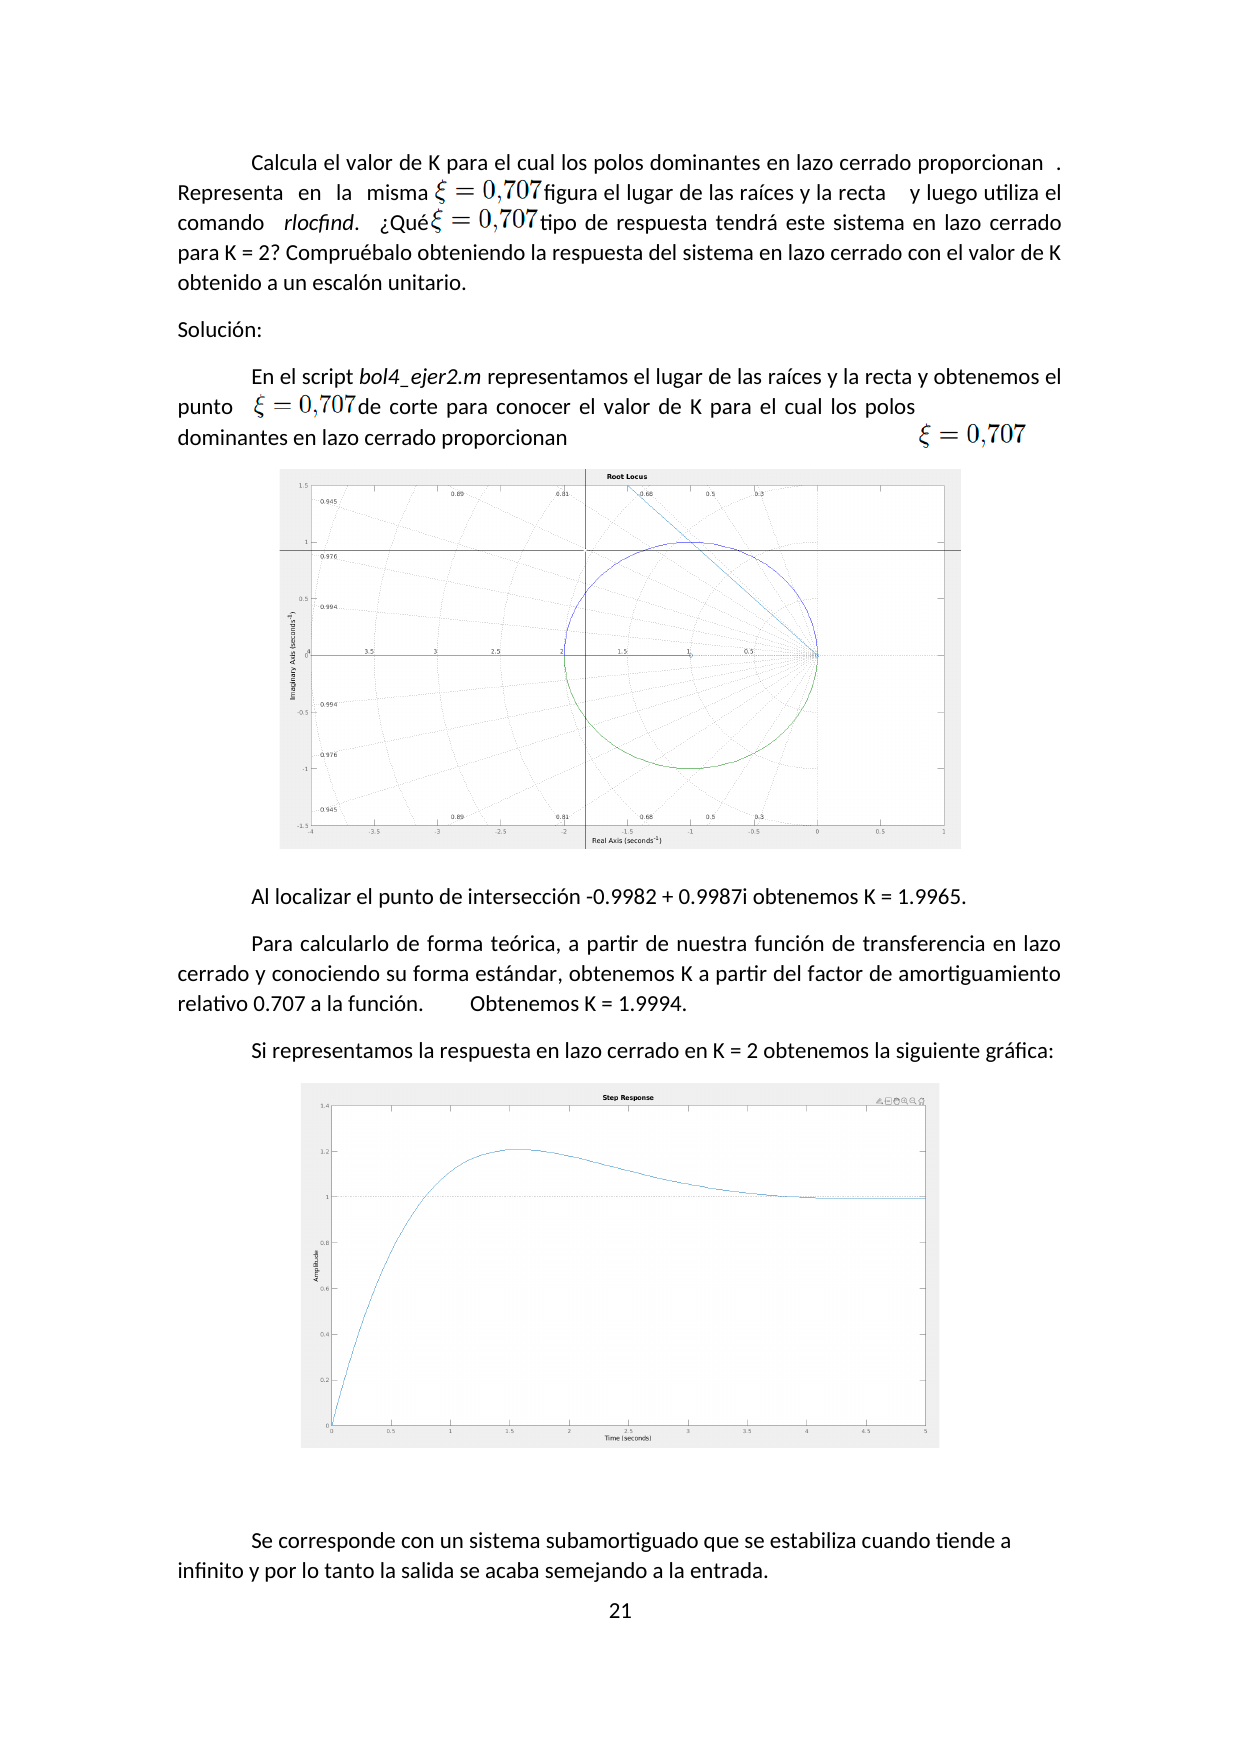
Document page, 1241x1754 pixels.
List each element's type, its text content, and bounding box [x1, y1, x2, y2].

picture [916, 419, 1028, 449]
picture [251, 391, 358, 419]
text Se corresponde con un sistema subamortiguado que se estabiliza cuando tiende a infinito y por lo tanto la salida se acaba semejando a la entrada. [177, 1526, 1063, 1584]
text En el script bol4_ejer2.m representamos el lugar de las raíces y la recta y obtenemos el punto de corte para conocer el valor de K para el cual los polos dominantes en lazo cerrado proporcionan [177, 362, 1063, 451]
text Calcula el valor de K para el cual los polos dominantes en lazo cerrado proporcionan . Representa en la misma figura el lugar de las raíces y la recta y luego utiliza el comando rlocfind. ¿Qué tipo de respuesta tendrá este sistema en lazo cerrado para K = 2? Compruébalo obteniendo la respuesta del sistema en lazo cerrado con el valor de K obtenido a un escalón unitario. [177, 148, 1063, 296]
text Para calcularlo de forma teórica, a partir de nuestra función de transferencia en lazo cerrado y conociendo su forma estándar, obtenemos K a partir del factor de amortiguamiento relativo 0.707 a la función. Obtenemos K = 1.9994. [177, 929, 1063, 1017]
picture [279, 469, 961, 849]
picture [300, 1083, 940, 1448]
text Solución: [177, 315, 1063, 343]
picture [428, 175, 544, 234]
text Si representamos la respuesta en lazo cerrado en K = 2 obtenemos la siguiente gráfica: [177, 1036, 1063, 1064]
text Al localizar el punto de intersección -0.9982 + 0.9987i obtenemos K = 1.9965. [177, 882, 1063, 910]
